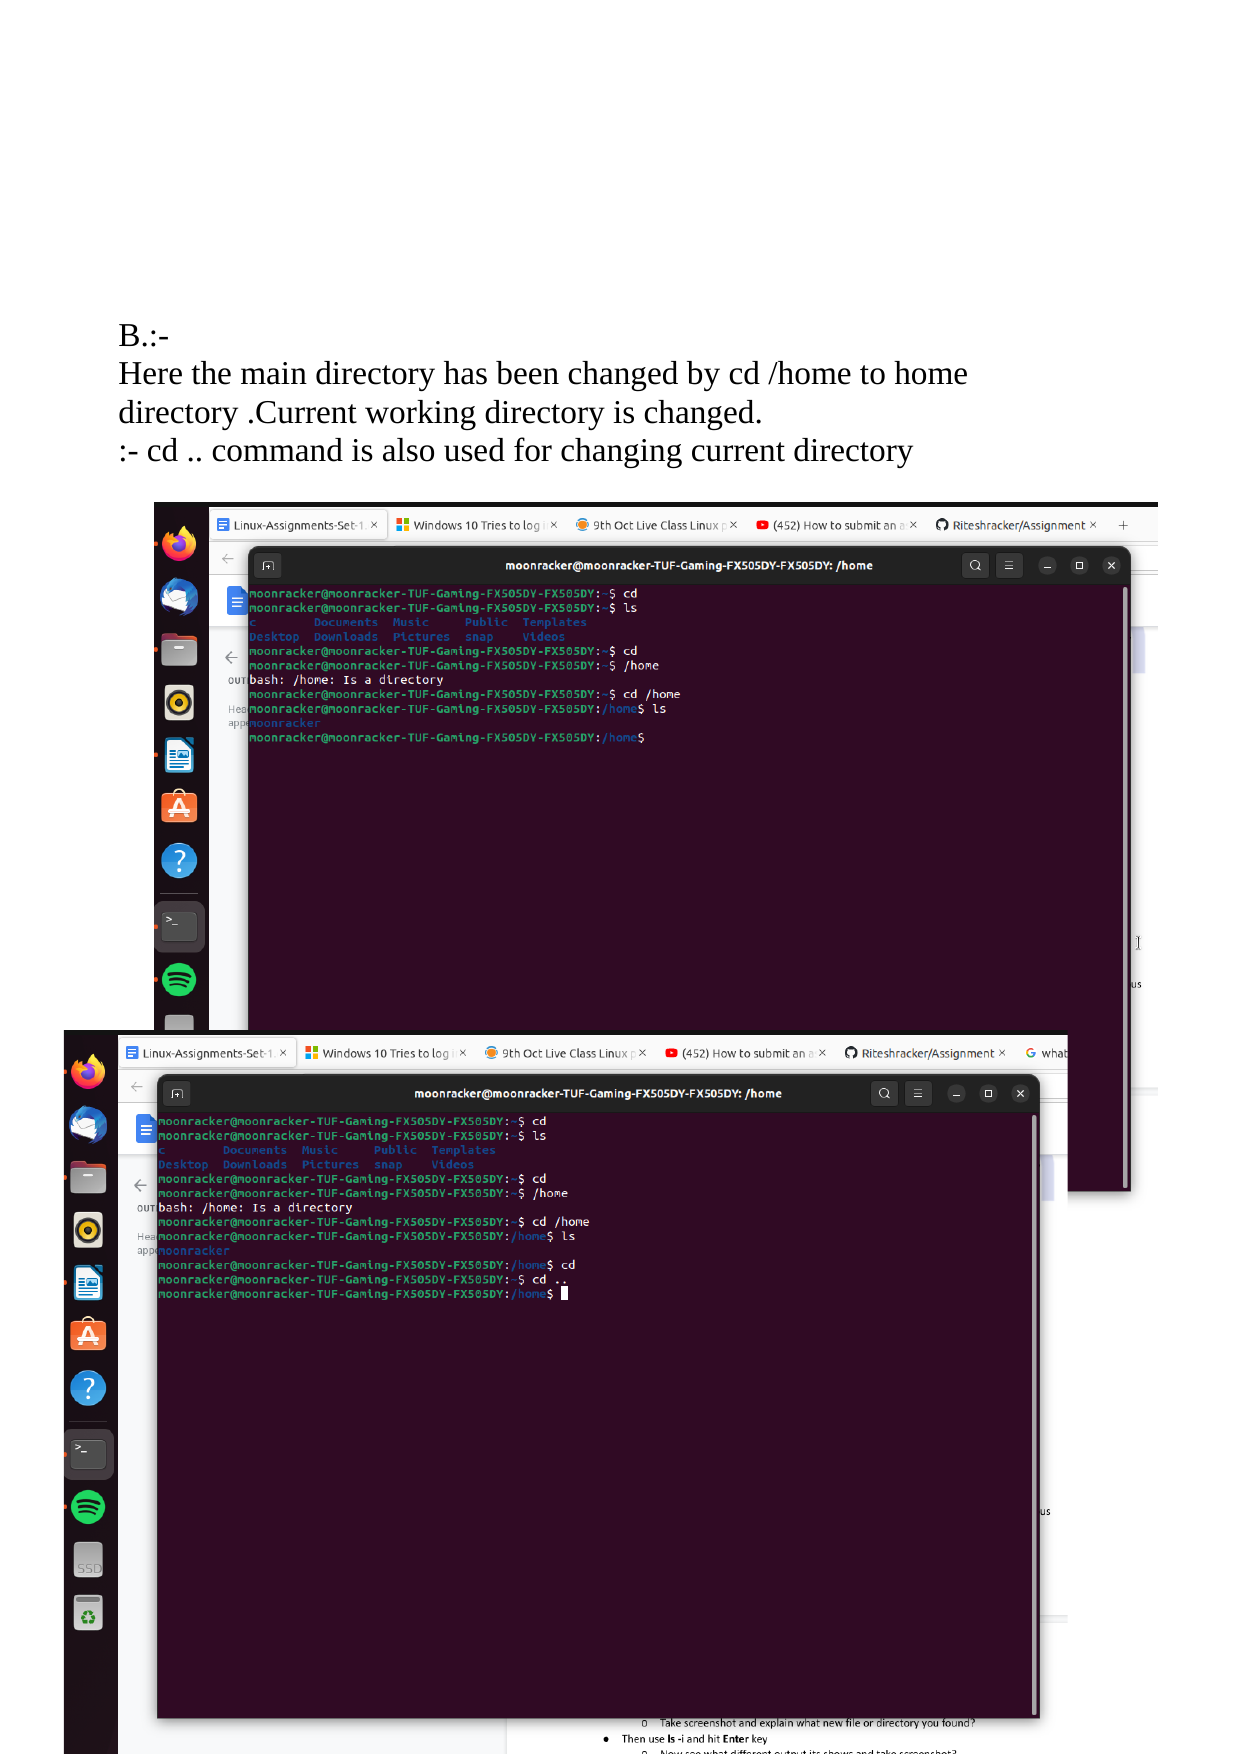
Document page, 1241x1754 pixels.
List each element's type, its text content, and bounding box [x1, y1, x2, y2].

text :- cd .. command is also used for changing current directory [118, 430, 1122, 469]
picture [63, 502, 1158, 1754]
text B.:- [118, 315, 1122, 354]
text Here the main directory has been changed by cd /home to home directory .Current working directory is changed. [118, 354, 1122, 430]
